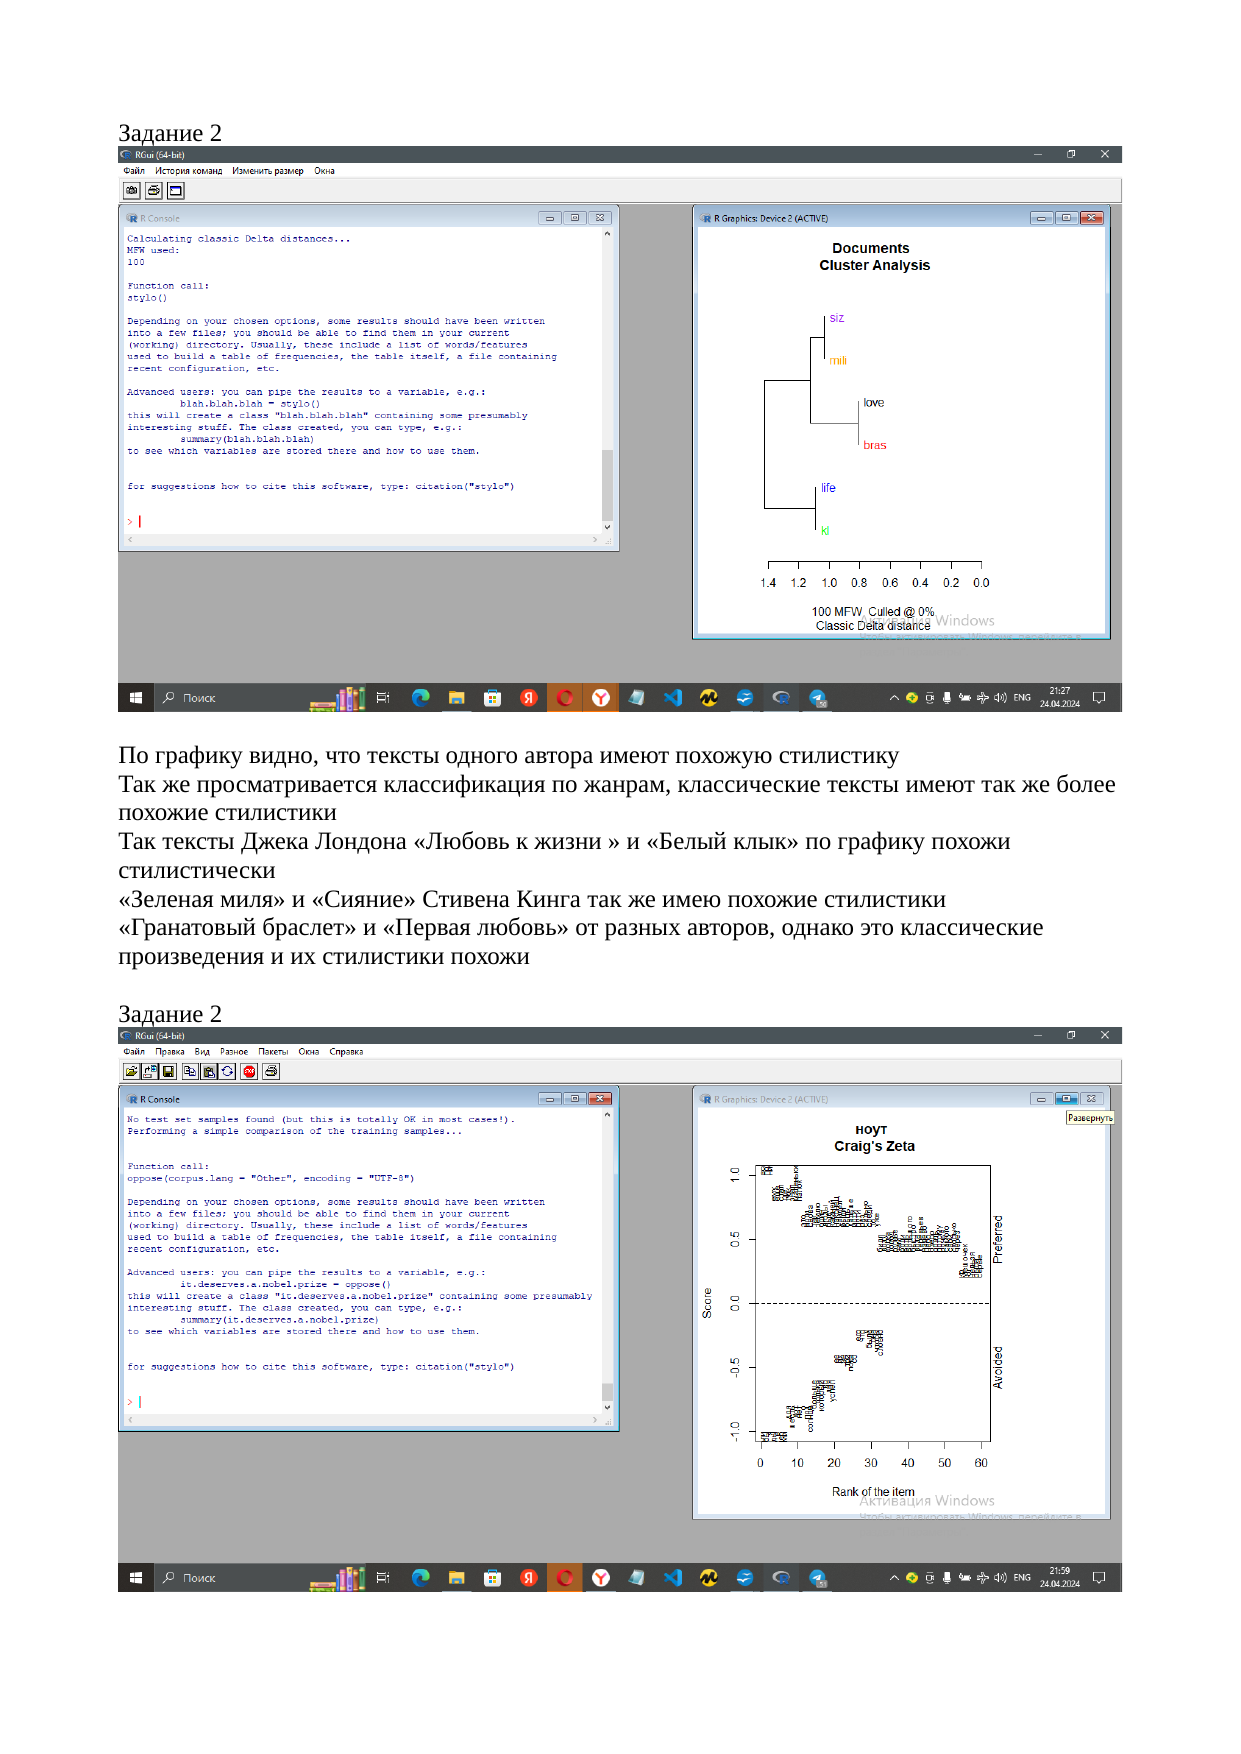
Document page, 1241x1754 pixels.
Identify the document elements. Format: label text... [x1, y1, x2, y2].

text Так тексты Джека Лондона «Любовь к жизни » и «Белый клык» по графику похожи стилистически [118, 826, 1122, 884]
picture [118, 1027, 1123, 1592]
text «Гранатовый браслет» и «Первая любовь» от разных авторов, однако это классические произведения и их стилистики похожи [118, 912, 1122, 970]
picture [118, 146, 1123, 712]
text Так же просматривается классификация по жанрам, классические тексты имеют так же более похожие стилистики [118, 769, 1122, 826]
text По графику видно, что тексты одного автора имеют похожую стилистику [118, 740, 1122, 769]
text Задание 2 [118, 999, 1122, 1027]
text «Зеленая миля» и «Сияние» Стивена Кинга так же имею похожие стилистики [118, 884, 1122, 912]
text Задание 2 [118, 118, 1122, 146]
